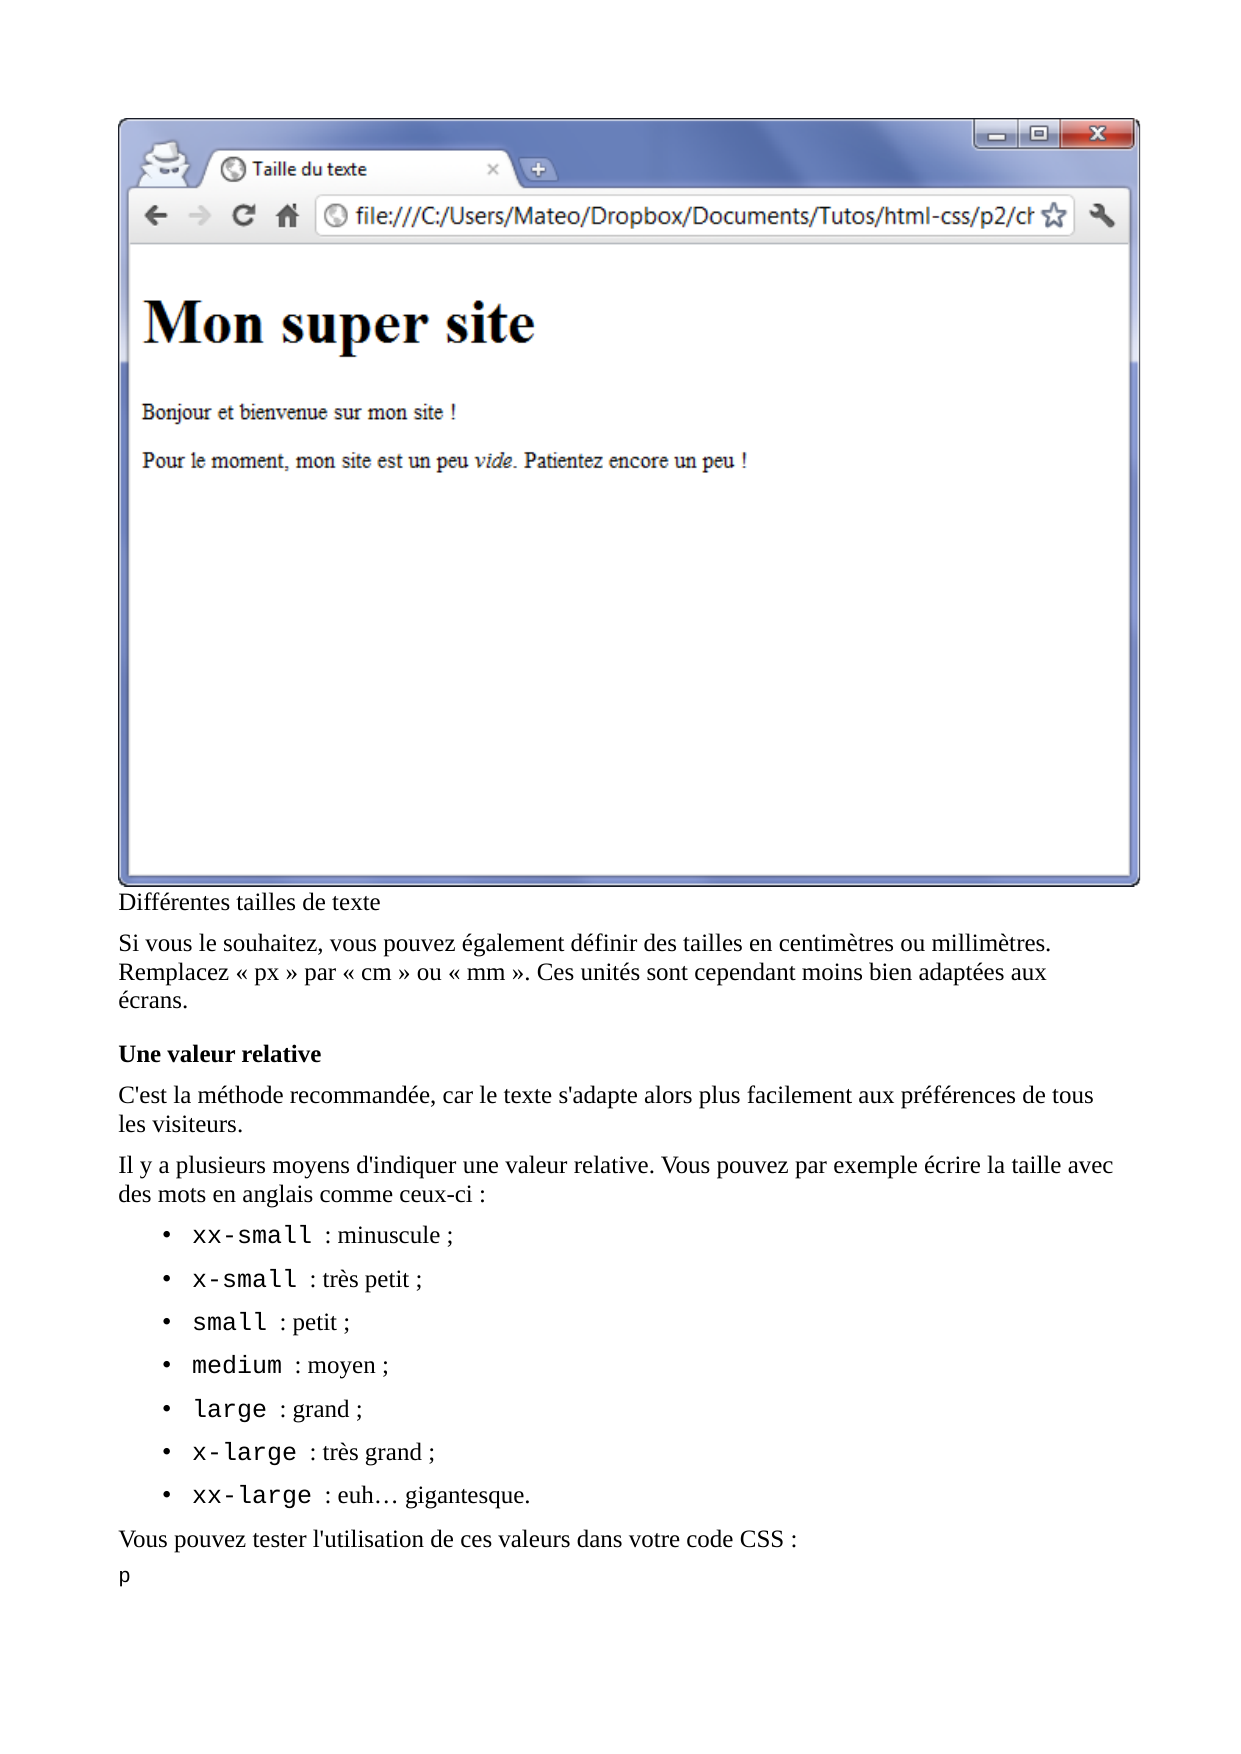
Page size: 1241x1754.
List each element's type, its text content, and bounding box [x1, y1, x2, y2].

text Si vous le souhaitez, vous pouvez également définir des tailles en centimètres ou millimètres. Remplacez « px » par « cm » ou « mm ». Ces unités sont cependant moins bien adaptées aux écrans. [118, 928, 1122, 1014]
text C'est la méthode recommandée, car le texte s'adapte alors plus facilement aux préférences de tous les visiteurs. [118, 1081, 1122, 1138]
list x-large : très grand ; [162, 1437, 1122, 1468]
subtitle Une valeur relative [118, 1039, 1122, 1068]
picture [118, 118, 1141, 887]
list small : petit ; [162, 1307, 1122, 1338]
list large : grand ; [162, 1394, 1122, 1425]
list xx-small : minuscule ; [162, 1221, 1122, 1251]
list medium : moyen ; [162, 1351, 1122, 1381]
text Différentes tailles de texte [118, 887, 1122, 916]
list xx-large : euh… gigantesque. [162, 1481, 1122, 1511]
list x-small : très petit ; [162, 1264, 1122, 1295]
text p [118, 1565, 1122, 1589]
text Vous pouvez tester l'utilisation de ces valeurs dans votre code CSS : [118, 1524, 1122, 1553]
text Il y a plusieurs moyens d'indiquer une valeur relative. Vous pouvez par exemple écrire la taille avec des mots en anglais comme ceux-ci : [118, 1151, 1122, 1208]
